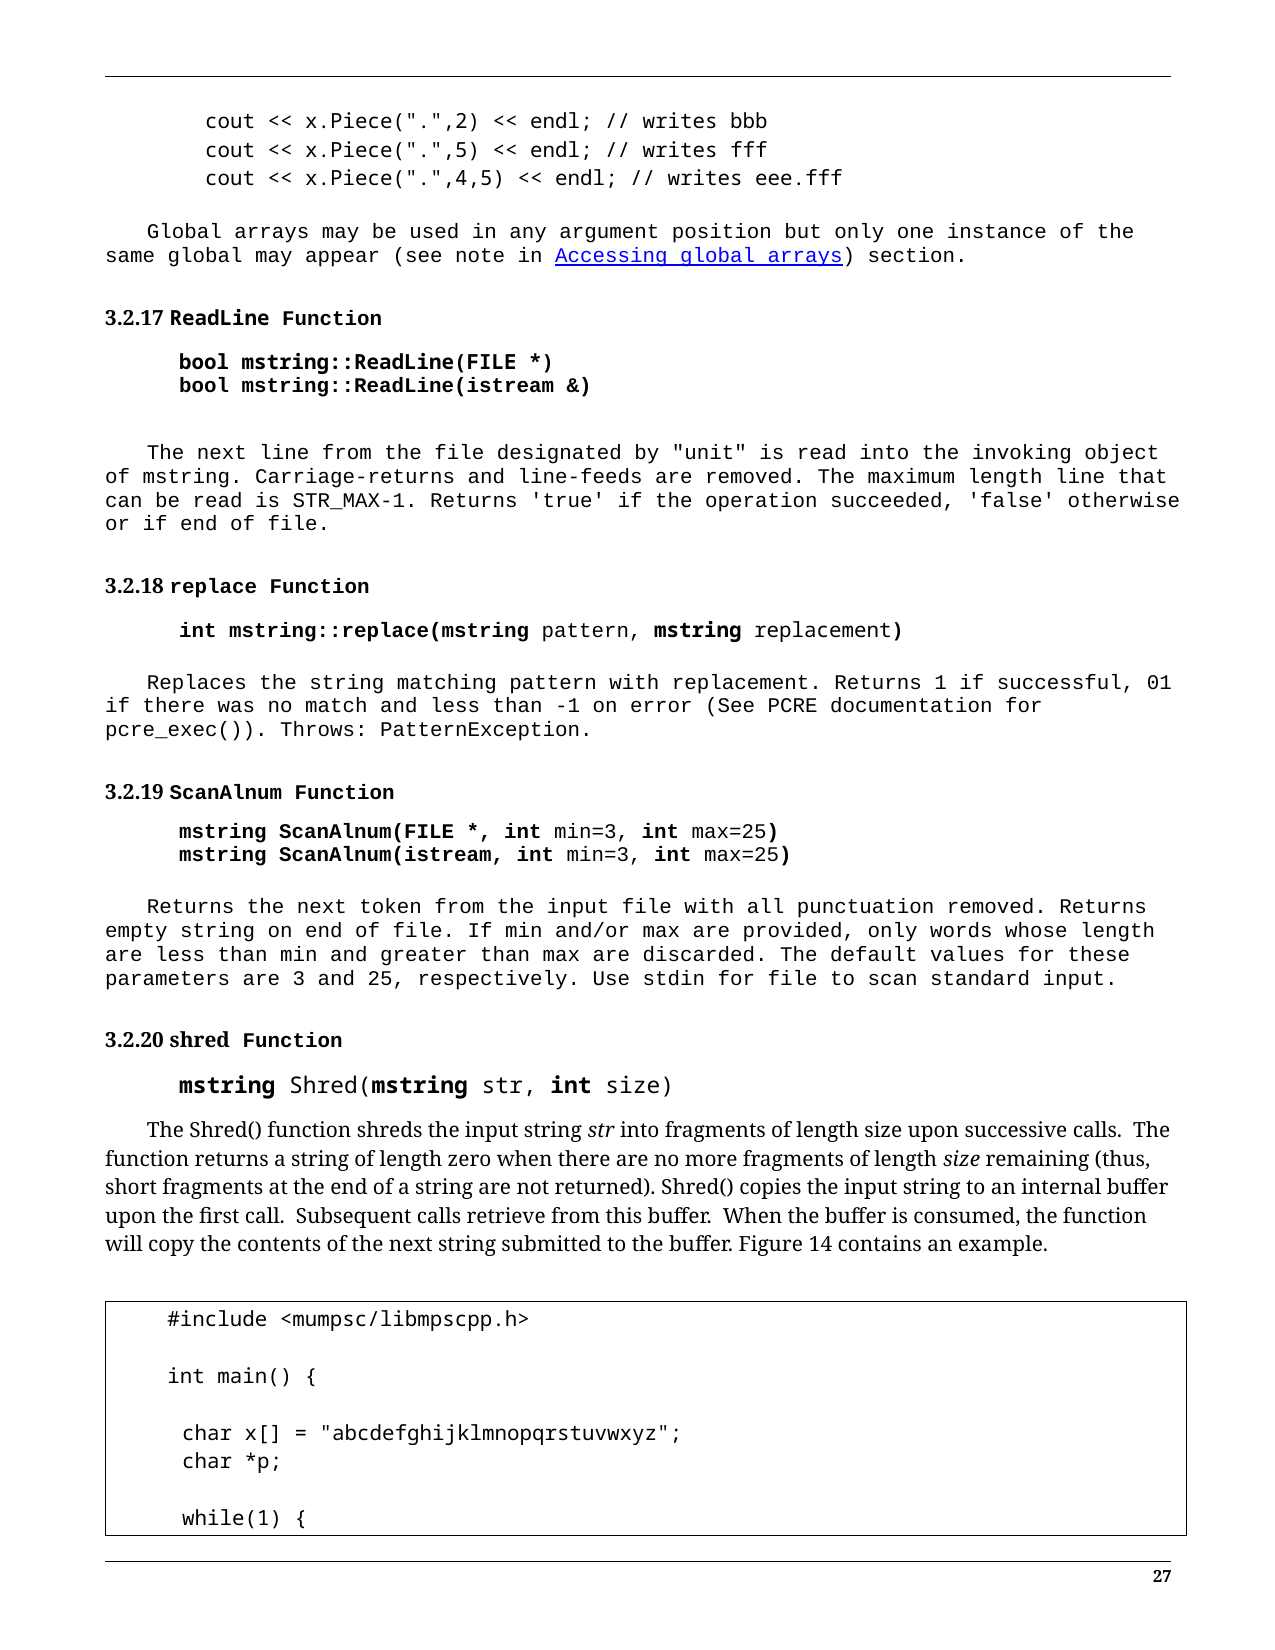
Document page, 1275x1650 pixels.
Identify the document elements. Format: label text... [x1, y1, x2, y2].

text The Shred() function shreds the input string str into fragments of length size upon successive calls. The function returns a string of length zero when there are no more fragments of length size remaining (thus, short fragments at the end of a string are not returned). Shred() copies the input string to an internal buffer upon the first call. Subsequent calls retrieve from this buffer. When the buffer is consumed, the function will copy the contents of the next string submitted to the buffer. Figure 14 contains an example. [105, 1115, 1186, 1258]
text int mstring::replace(mstring pattern, mstring replacement) [179, 615, 1186, 643]
subtitle ScanAlnum Function [105, 777, 1186, 806]
text cout << x.Piece(".",4,5) << endl; // writes eee.fff [105, 163, 1186, 192]
text mstring ScanAlnum(FILE *, int min=3, int max=25) mstring ScanAlnum(istream, int min=3, int max=25) [179, 821, 1186, 868]
text Replaces the string matching pattern with replacement. Returns 1 if successful, 01 if there was no match and less than -1 on error (See PCRE documentation for pcre_exec()). Throws: PatternException. [105, 672, 1186, 743]
text cout << x.Piece(".",5) << endl; // writes fff [105, 135, 1186, 163]
subtitle ReadLine Function [105, 303, 1186, 332]
text Returns the next token from the input file with all punctuation removed. Returns empty string on end of file. If min and/or max are provided, only words whose length are less than min and greater than max are discarded. The default values for these parameters are 3 and 25, respectively. Use stdin for file to scan standard input. [105, 897, 1186, 991]
text bool mstring::ReadLine(FILE *) bool mstring::ReadLine(istream &) [179, 347, 1186, 399]
table_header #include <mumpsc/libmpscpp.h> int main() { char x[] = "abcdefghijklmnopqrstuvwxyz"; char *p; while(1) { [106, 1302, 1186, 1535]
text cout << x.Piece(".",2) << endl; // writes bbb [105, 107, 1186, 135]
text Global arrays may be used in any argument position but only one instance of the same global may appear (see note in Accessing global arrays) section. [105, 221, 1186, 269]
subtitle replace Function [105, 571, 1186, 600]
subtitle shred Function [105, 1026, 1186, 1054]
text The next line from the file designated by "unit" is read into the invoking object of mstring. Carriage-returns and line-feeds are removed. The maximum length line that can be read is STR_MAX-1. Returns 'true' if the operation succeeded, 'false' otherwise or if end of file. [105, 442, 1186, 537]
text mstring Shred(mstring str, int size) [105, 1069, 1186, 1100]
